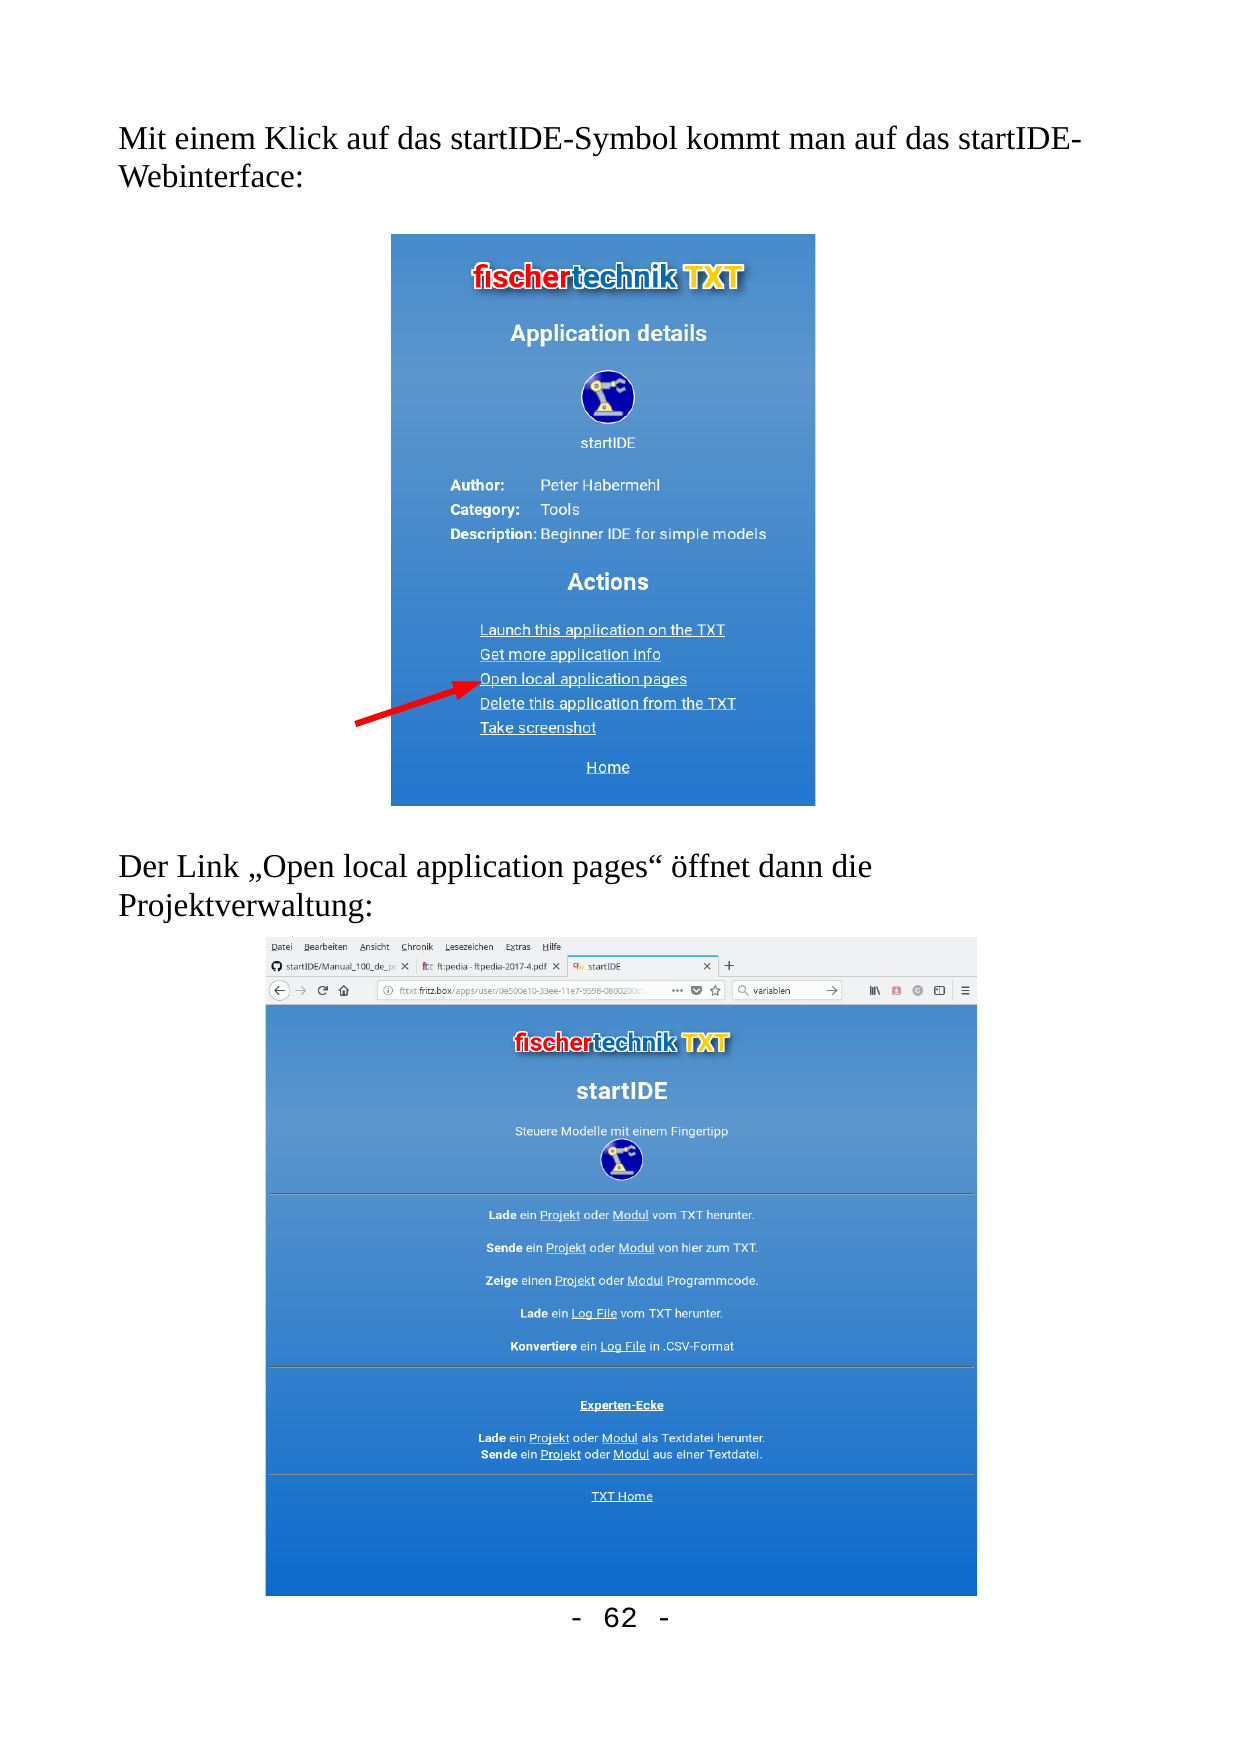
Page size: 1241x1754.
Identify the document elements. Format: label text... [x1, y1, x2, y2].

text Mit einem Klick auf das startIDE-Symbol kommt man auf das startIDE-Webinterface: [118, 118, 1122, 195]
picture [391, 234, 816, 806]
text Der Link „Open local application pages“ öffnet dann die Projektverwaltung: [118, 846, 1122, 923]
picture [265, 937, 978, 1596]
